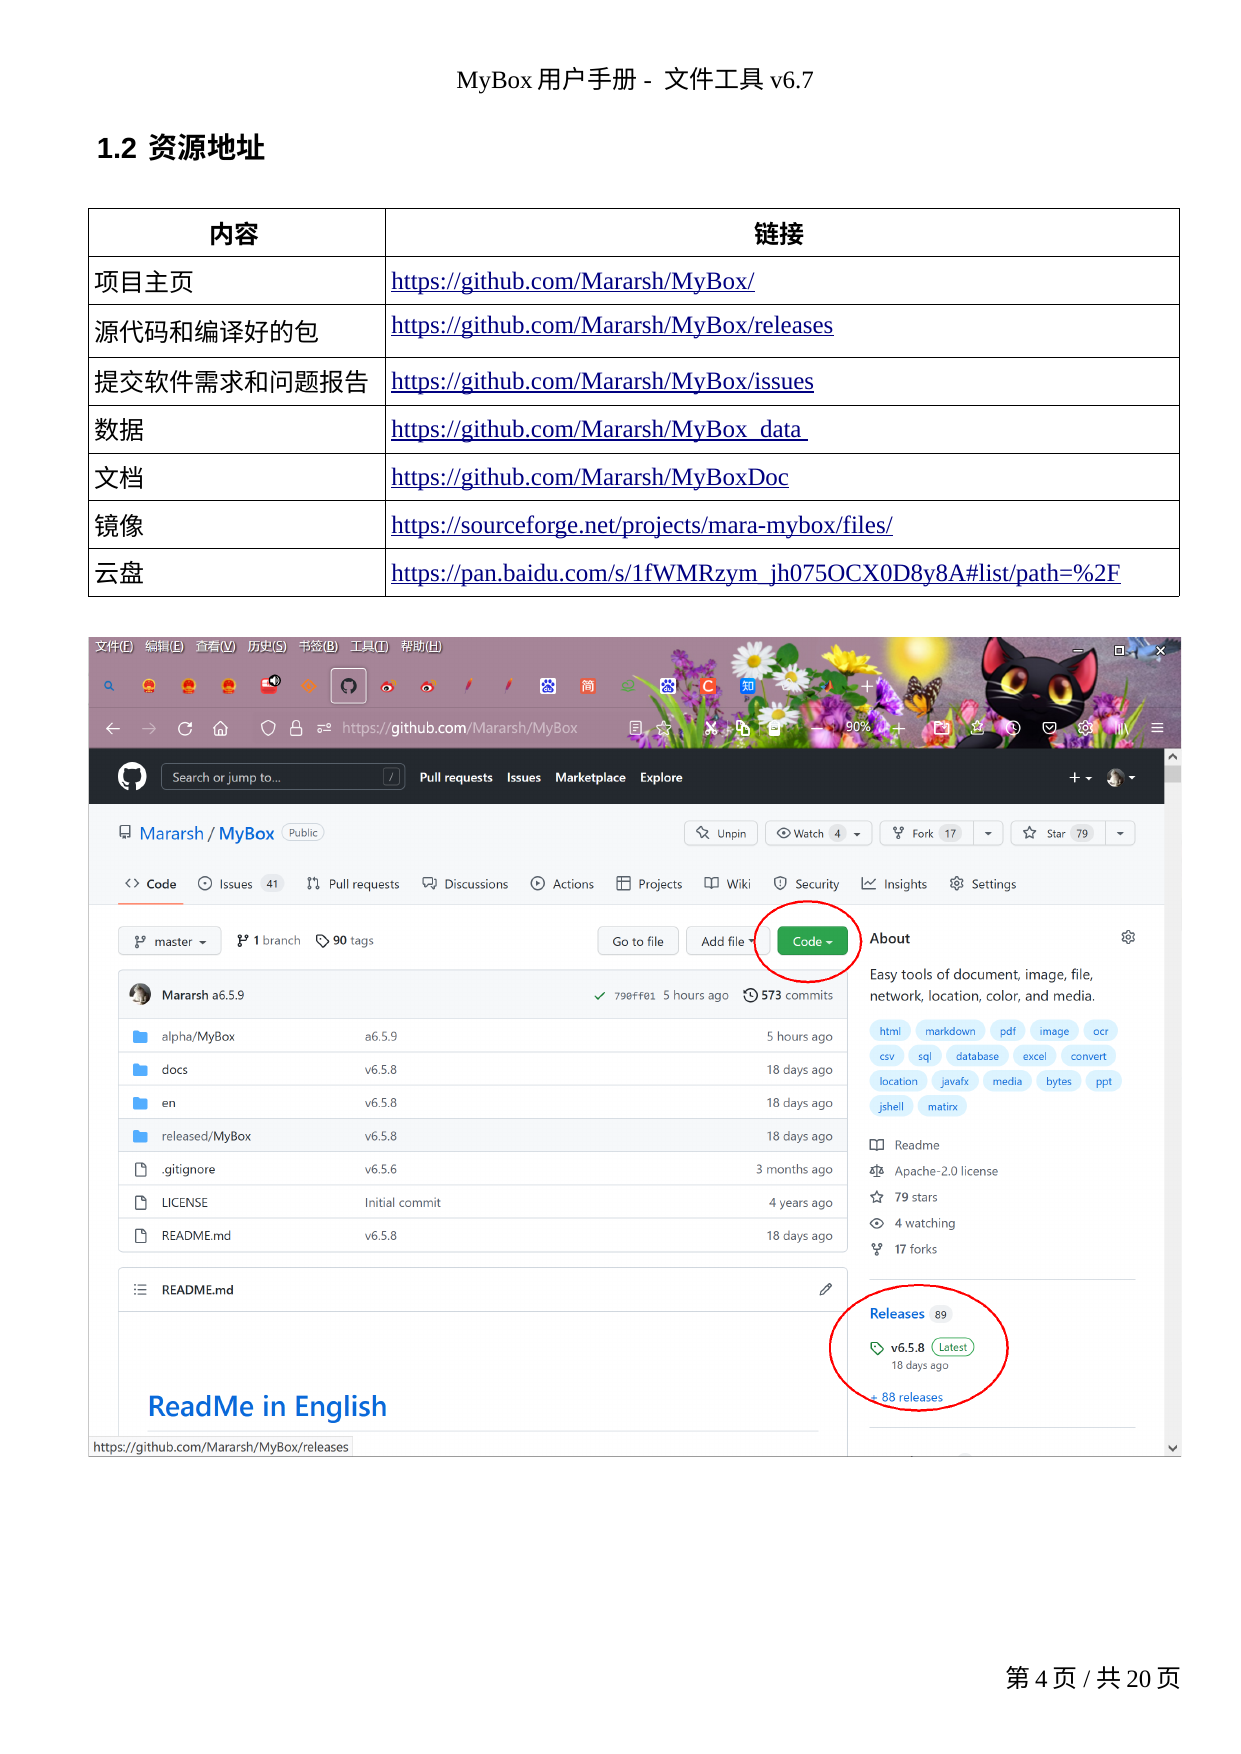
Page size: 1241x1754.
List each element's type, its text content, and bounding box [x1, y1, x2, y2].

table_header 链接 [386, 209, 1179, 256]
table_cell 提交软件需求和问题报告 [89, 358, 385, 404]
table_cell 项目主页 [89, 257, 385, 304]
table_cell https://pan.baidu.com/s/1fWMRzym_jh075OCX0D8y8A#list/path=%2F [386, 549, 1179, 596]
table_header 内容 [89, 209, 385, 256]
table_cell 源代码和编译好的包 [89, 305, 385, 357]
table_cell 文档 [89, 454, 385, 500]
table_cell 数据 [89, 406, 385, 452]
table_cell https://sourceforge.net/projects/mara-mybox/files/ [386, 501, 1179, 548]
picture [88, 637, 1182, 1457]
subtitle 资源地址 [88, 125, 1181, 167]
table_cell https://github.com/Mararsh/MyBoxDoc [386, 454, 1179, 500]
table_cell 镜像 [89, 501, 385, 548]
table_cell https://github.com/Mararsh/MyBox_data [386, 406, 1179, 452]
table_cell https://github.com/Mararsh/MyBox/releases [386, 305, 1179, 357]
table_cell 云盘 [89, 549, 385, 596]
table_cell https://github.com/Mararsh/MyBox/ [386, 257, 1179, 304]
table_cell https://github.com/Mararsh/MyBox/issues [386, 358, 1179, 404]
